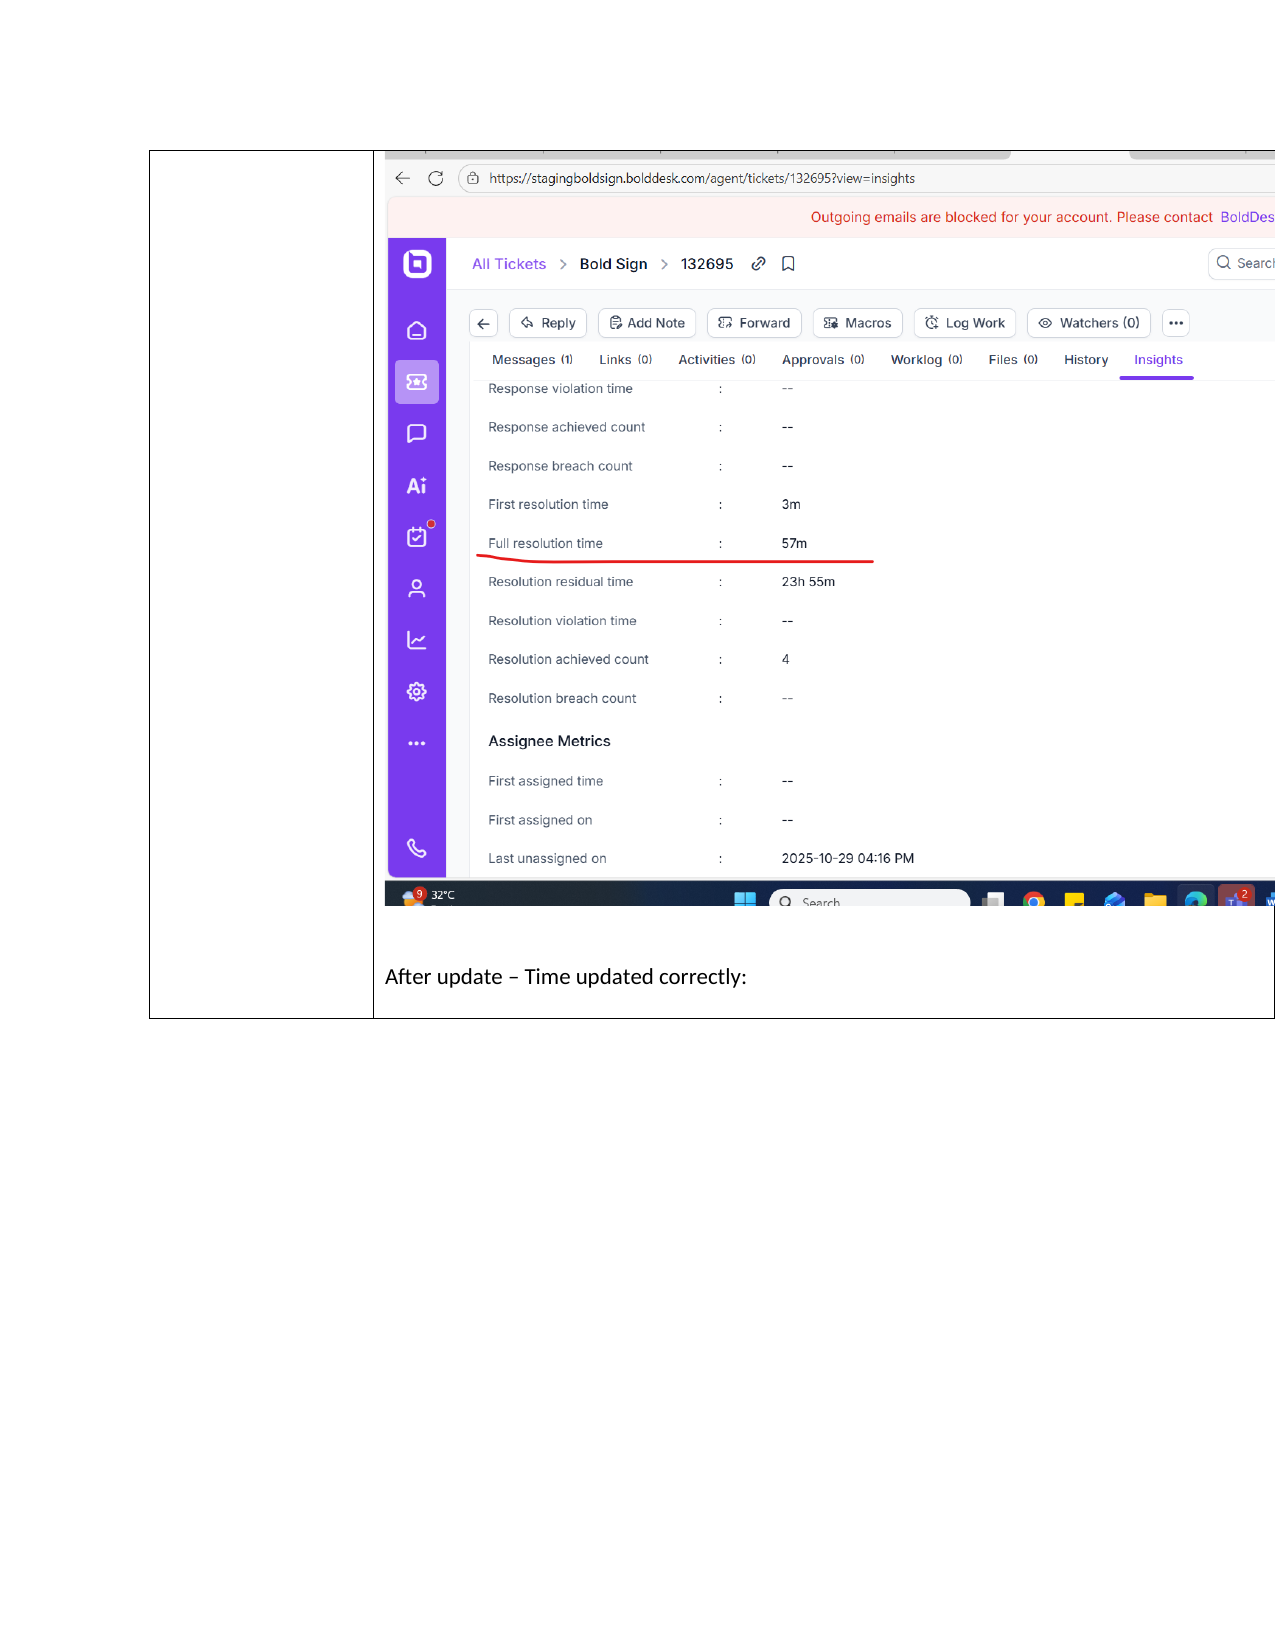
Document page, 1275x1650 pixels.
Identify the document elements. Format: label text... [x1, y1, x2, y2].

table_cell Time before : After update – Time updated correctly: [374, 151, 1274, 1018]
table_cell Ensure the case by changing the timezone and verify correct time is updated in the field. [150, 151, 373, 1018]
